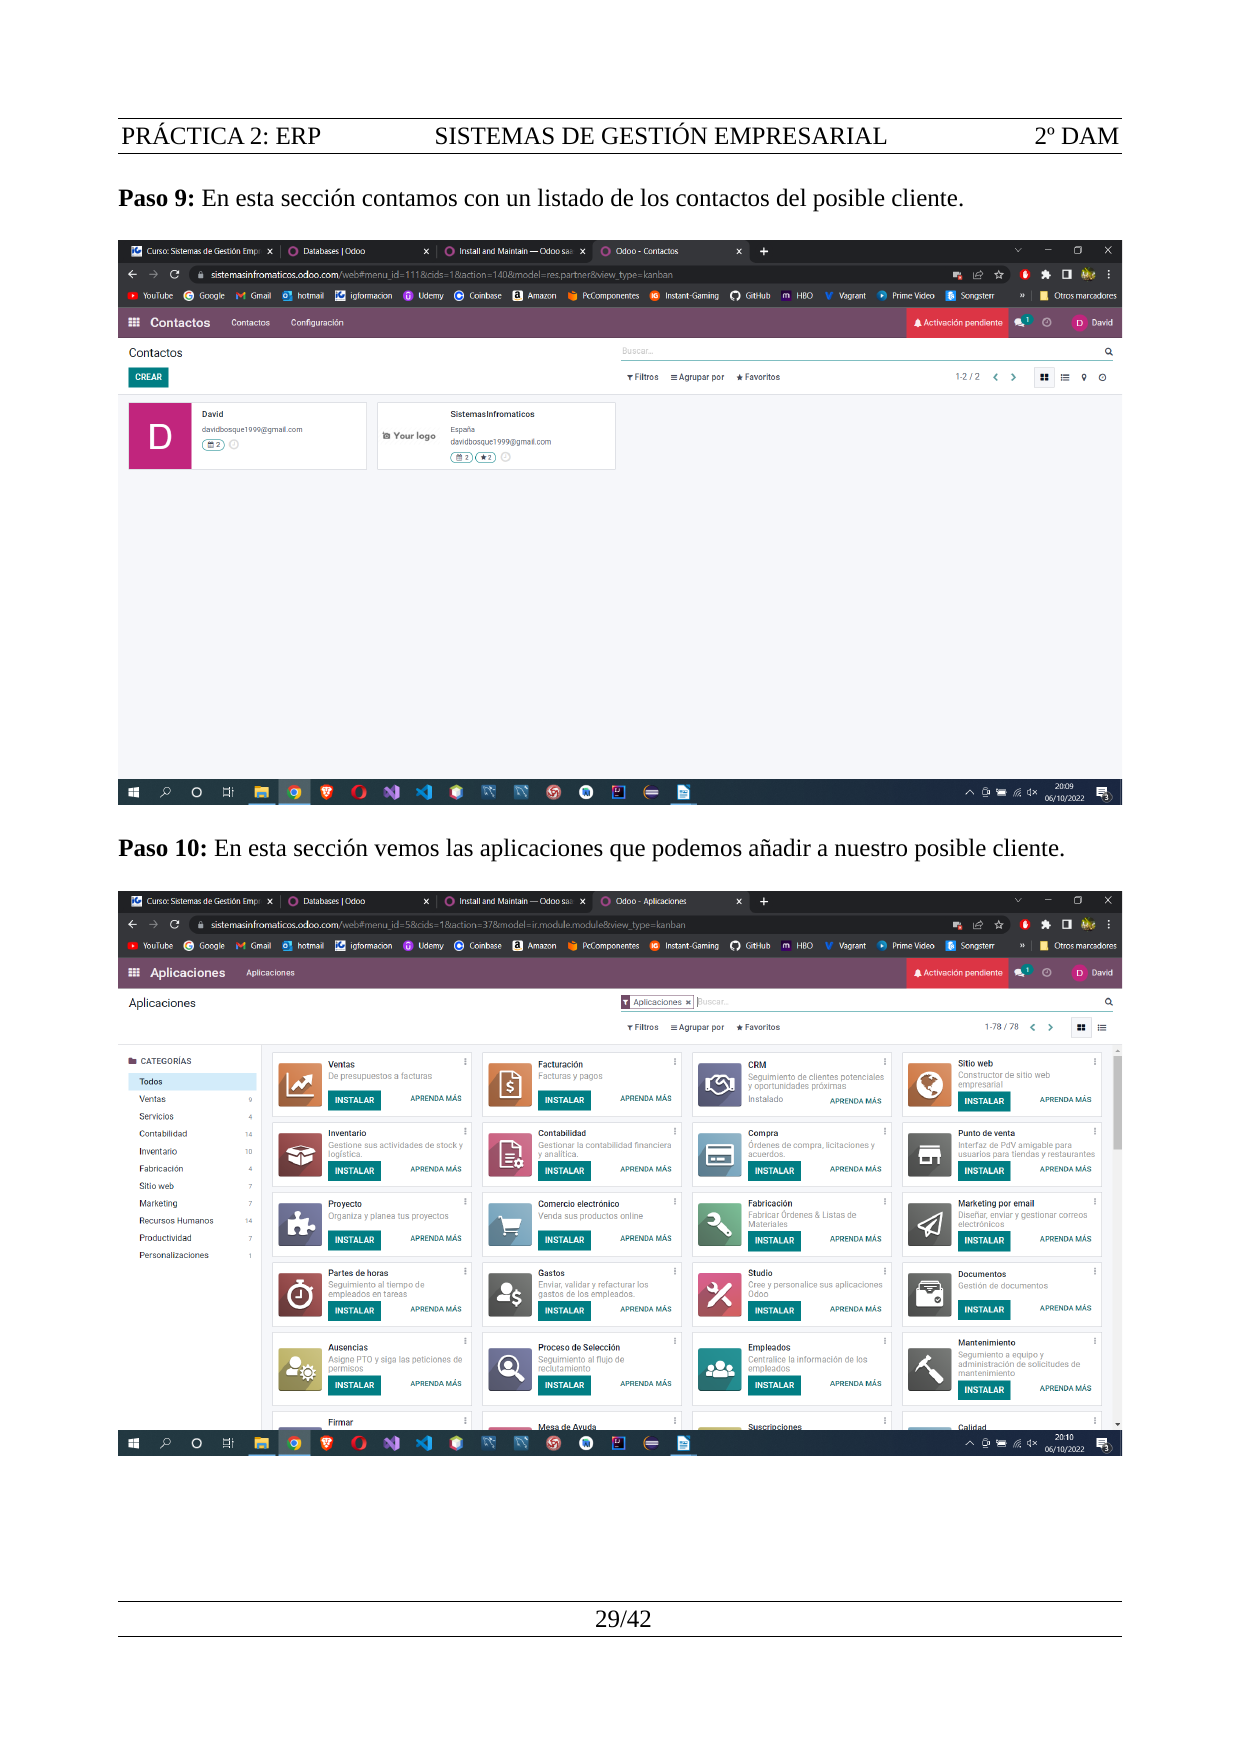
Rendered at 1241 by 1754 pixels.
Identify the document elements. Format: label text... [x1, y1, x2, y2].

text Paso 10: En esta sección vemos las aplicaciones que podemos añadir a nuestro posible cliente. [118, 833, 1122, 862]
picture [118, 240, 1123, 805]
text Paso 9: En esta sección contamos con un listado de los contactos del posible cliente. [118, 183, 1122, 211]
picture [118, 891, 1123, 1456]
